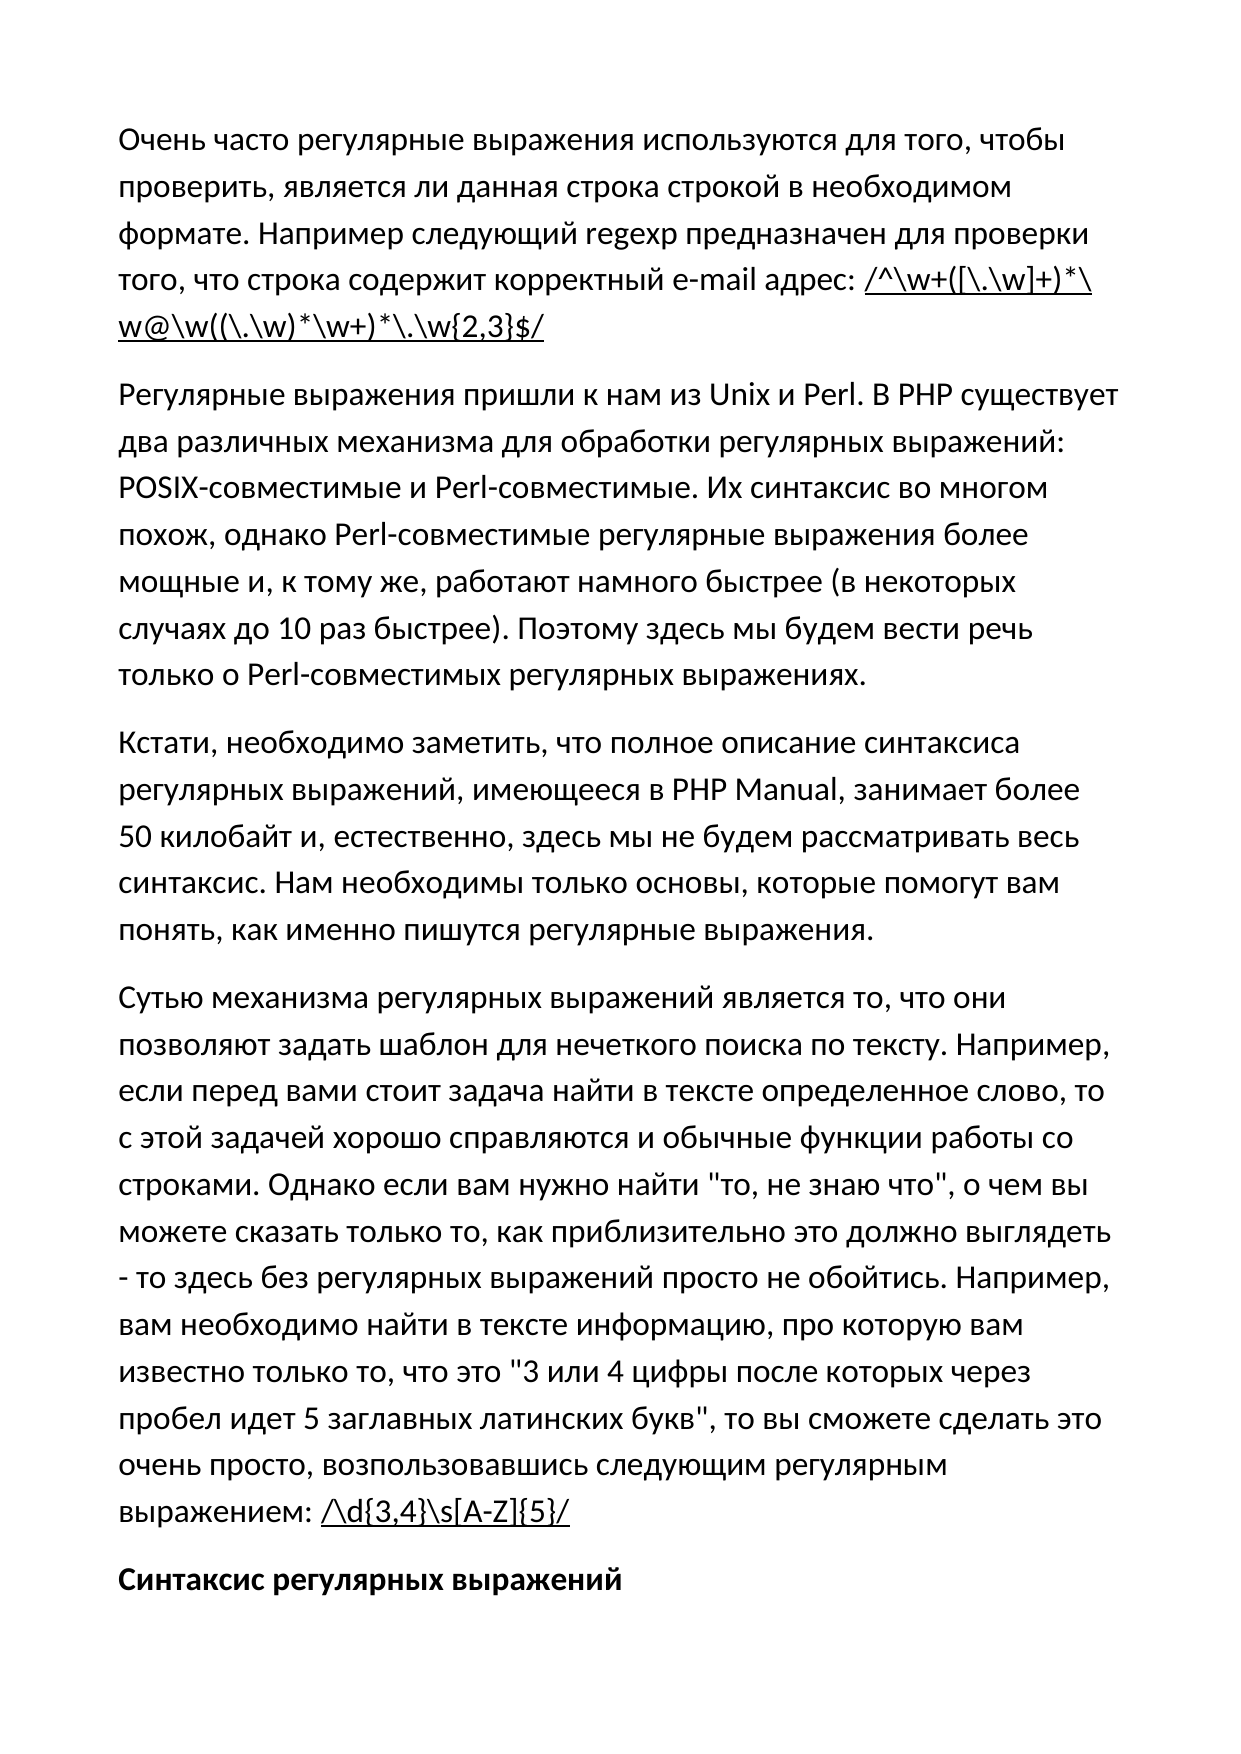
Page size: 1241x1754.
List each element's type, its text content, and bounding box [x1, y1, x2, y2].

text Очень часто регулярные выражения используются для того, чтобы проверить, является ли данная строка строкой в необходимом формате. Например следующий regexp предназначен для проверки того, что строка содержит корректный e-mail адрес: /^\w+([\.\w]+)*\w@\w((\.\w)*\w+)*\.\w{2,3}$/ [118, 118, 1122, 346]
text Сутью механизма регулярных выражений является то, что они позволяют задать шаблон для нечеткого поиска по тексту. Например, если перед вами стоит задача найти в тексте определенное слово, то с этой задачей хорошо справляются и обычные функции работы со строками. Однако если вам нужно найти "то, не знаю что", о чем вы можете сказать только то, как приблизительно это должно выглядеть - то здесь без регулярных выражений просто не обойтись. Например, вам необходимо найти в тексте информацию, про которую вам известно только то, что это "3 или 4 цифры после которых через пробел идет 5 заглавных латинских букв", то вы сможете сделать это очень просто, возпользовавшись следующим регулярным выражением: /\d{3,4}\s[A-Z]{5}/ [118, 976, 1122, 1531]
text Регулярные выражения пришли к нам из Unix и Perl. В PHP существует два различных механизма для обработки регулярных выражений: POSIX-совместимые и Perl-совместимые. Их синтаксис во многом похож, однако Perl-совместимые регулярные выражения более мощные и, к тому же, работают намного быстрее (в некоторых случаях до 10 раз быстрее). Поэтому здесь мы будем вести речь только о Perl-совместимых регулярных выражениях. [118, 373, 1122, 694]
text Кстати, необходимо заметить, что полное описание синтаксиса регулярных выражений, имеющееся в PHP Manual, занимает более 50 килобайт и, естественно, здесь мы не будем рассматривать весь синтаксис. Нам необходимы только основы, которые помогут вам понять, как именно пишутся регулярные выражения. [118, 721, 1122, 949]
text Синтаксис регулярных выражений [118, 1558, 1122, 1598]
